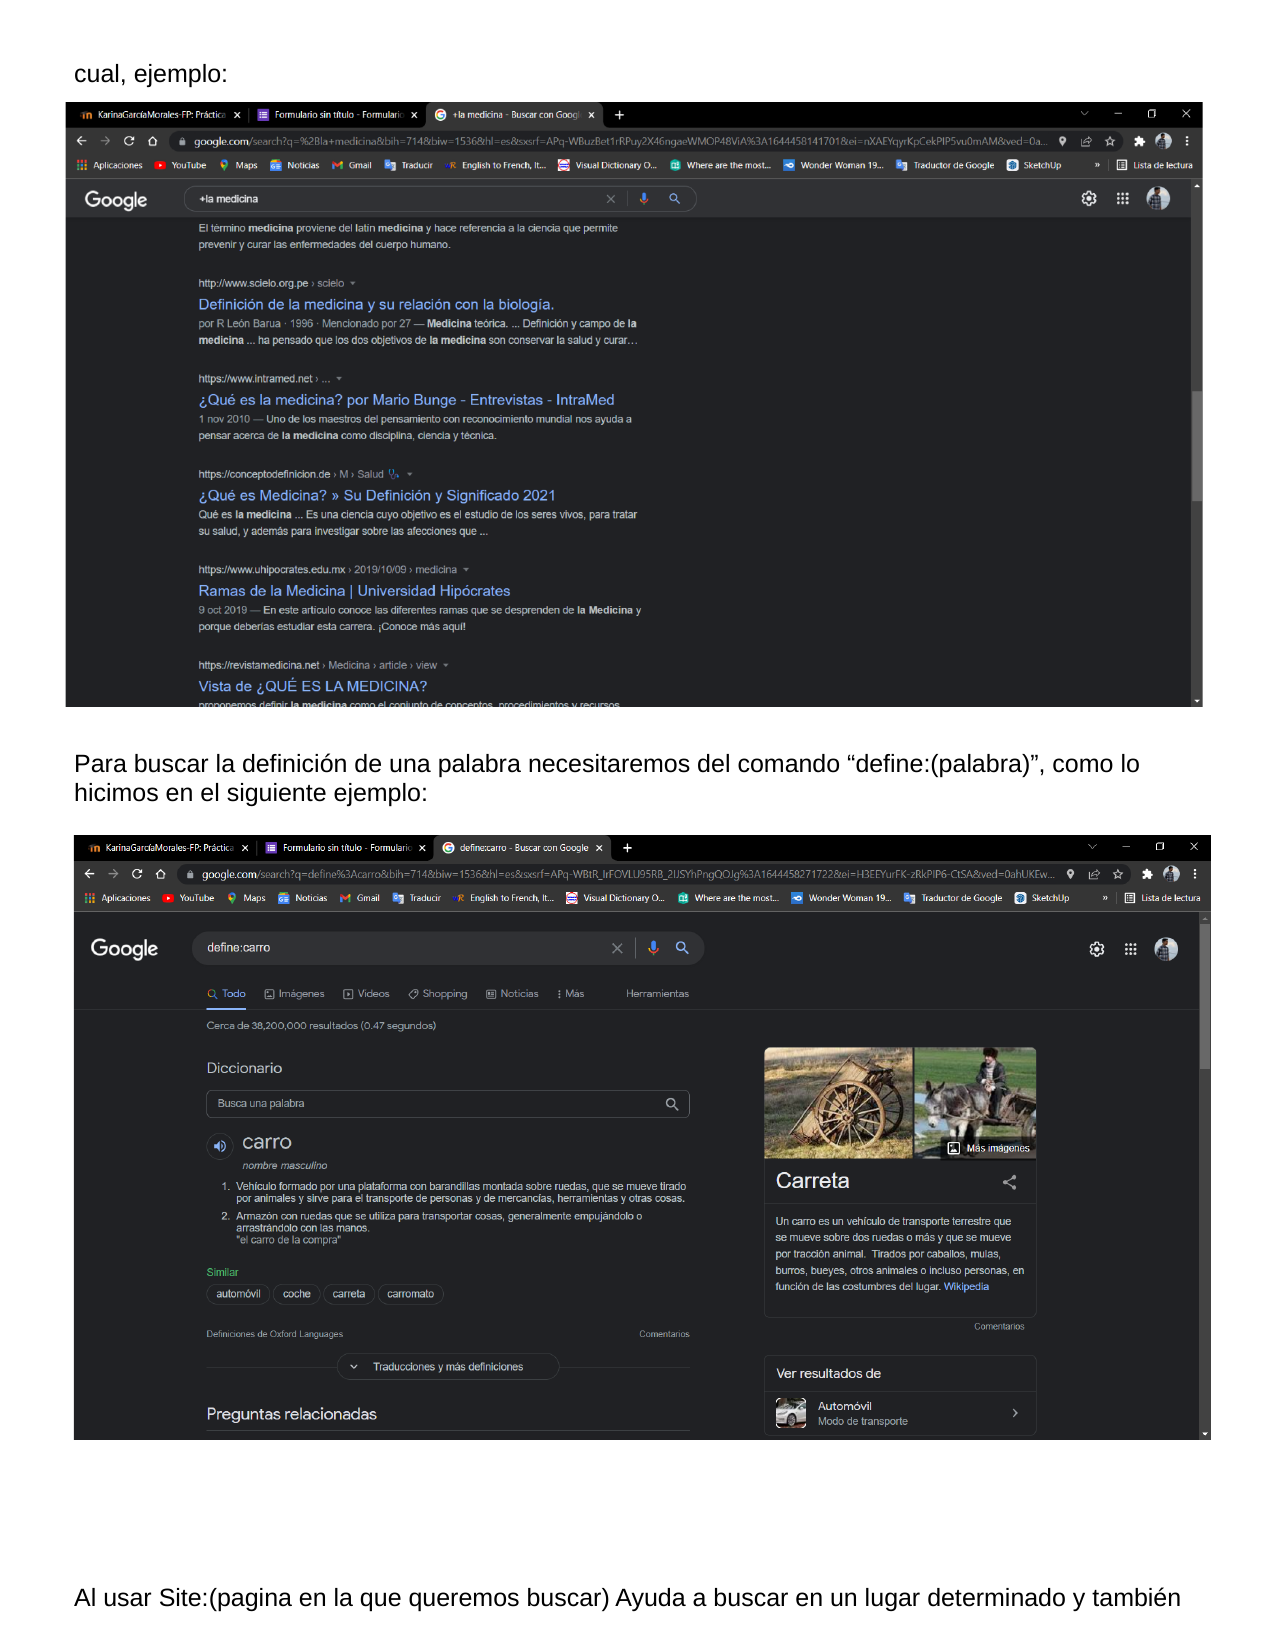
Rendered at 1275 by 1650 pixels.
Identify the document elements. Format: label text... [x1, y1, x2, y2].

text Al usar Site:(pagina en la que queremos buscar) Ayuda a buscar en un lugar determinado y también [74, 1583, 1211, 1612]
text cual, ejemplo: [74, 59, 1211, 88]
text Para buscar la definición de una palabra necesitaremos del comando “define:(palabra)”, como lo hicimos en el siguiente ejemplo: [74, 749, 1211, 807]
